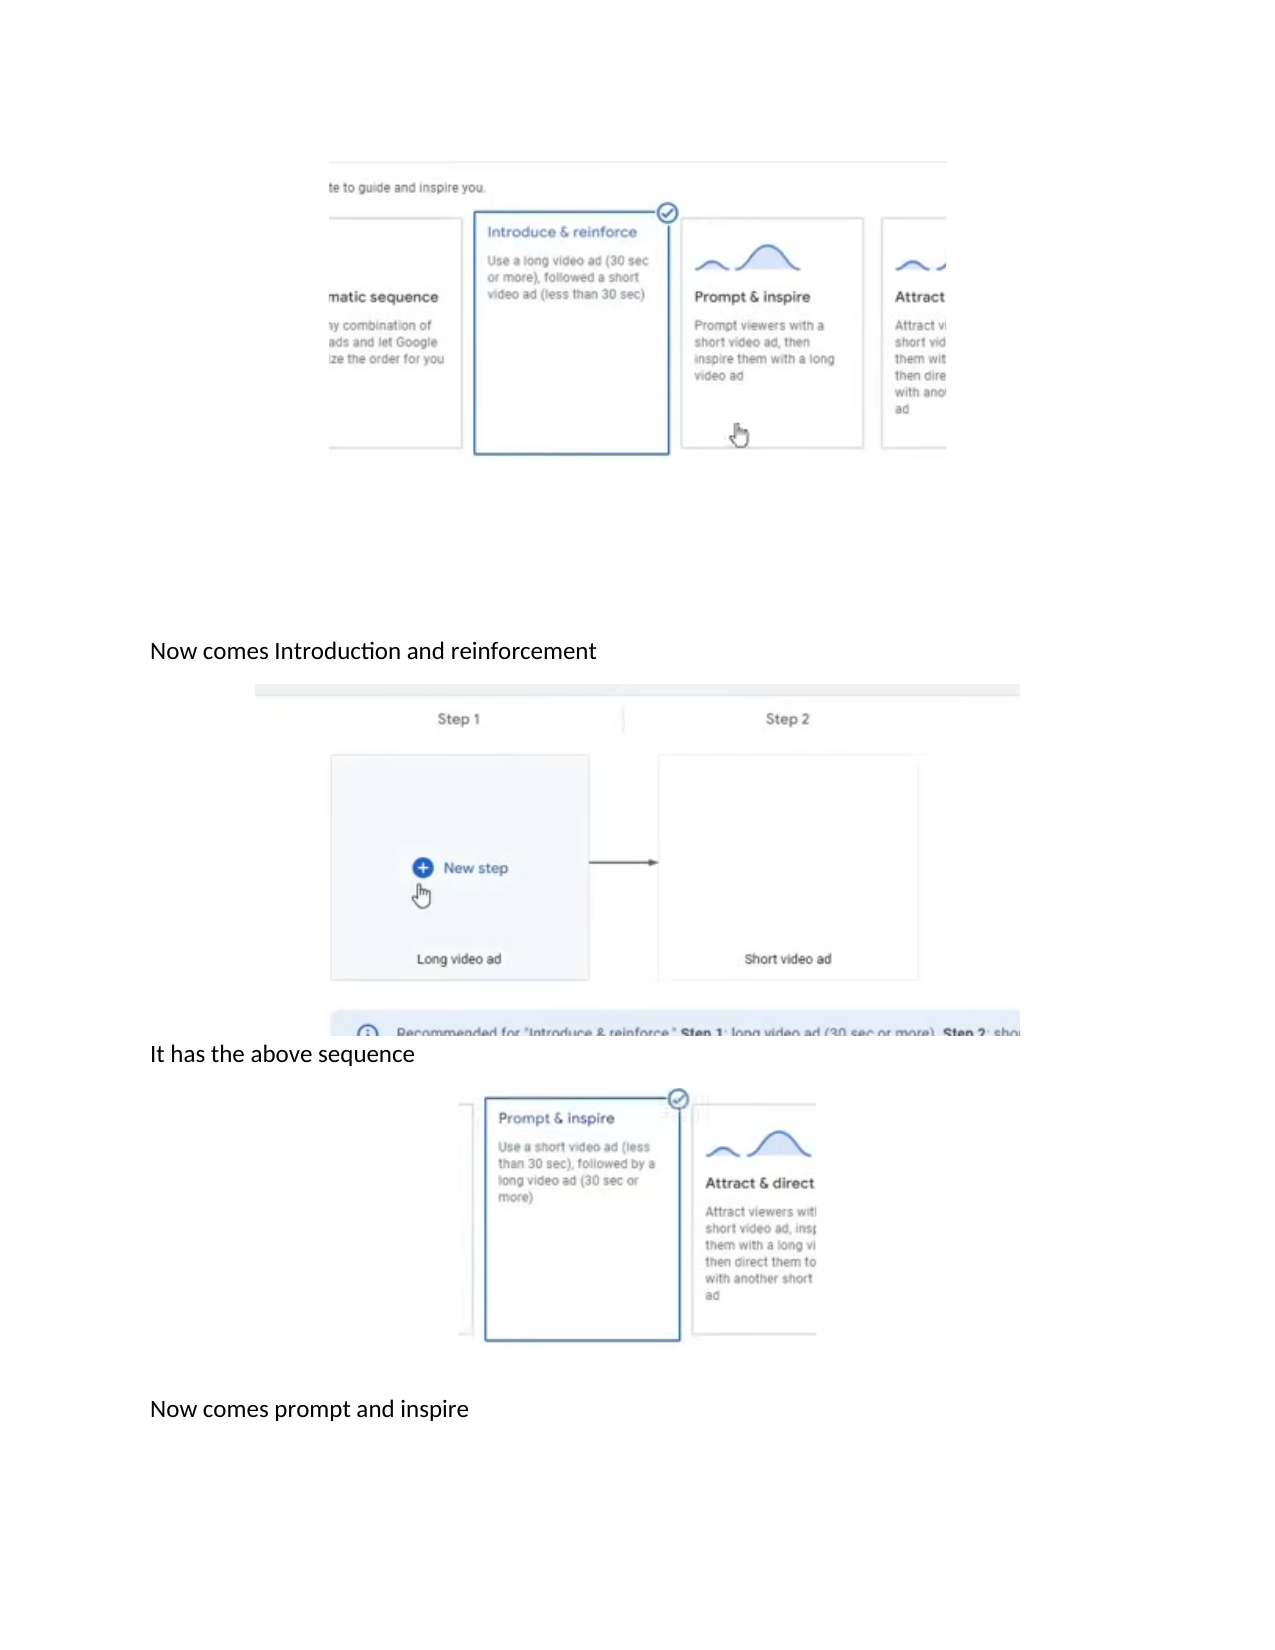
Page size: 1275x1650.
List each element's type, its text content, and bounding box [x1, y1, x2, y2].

text It has the above sequence [150, 684, 1125, 1069]
picture [458, 1087, 817, 1391]
picture [254, 684, 1021, 1036]
picture [328, 150, 947, 583]
text Now comes Introduction and reinforcement [150, 635, 1125, 665]
text Now comes prompt and inspire [150, 1088, 1125, 1424]
